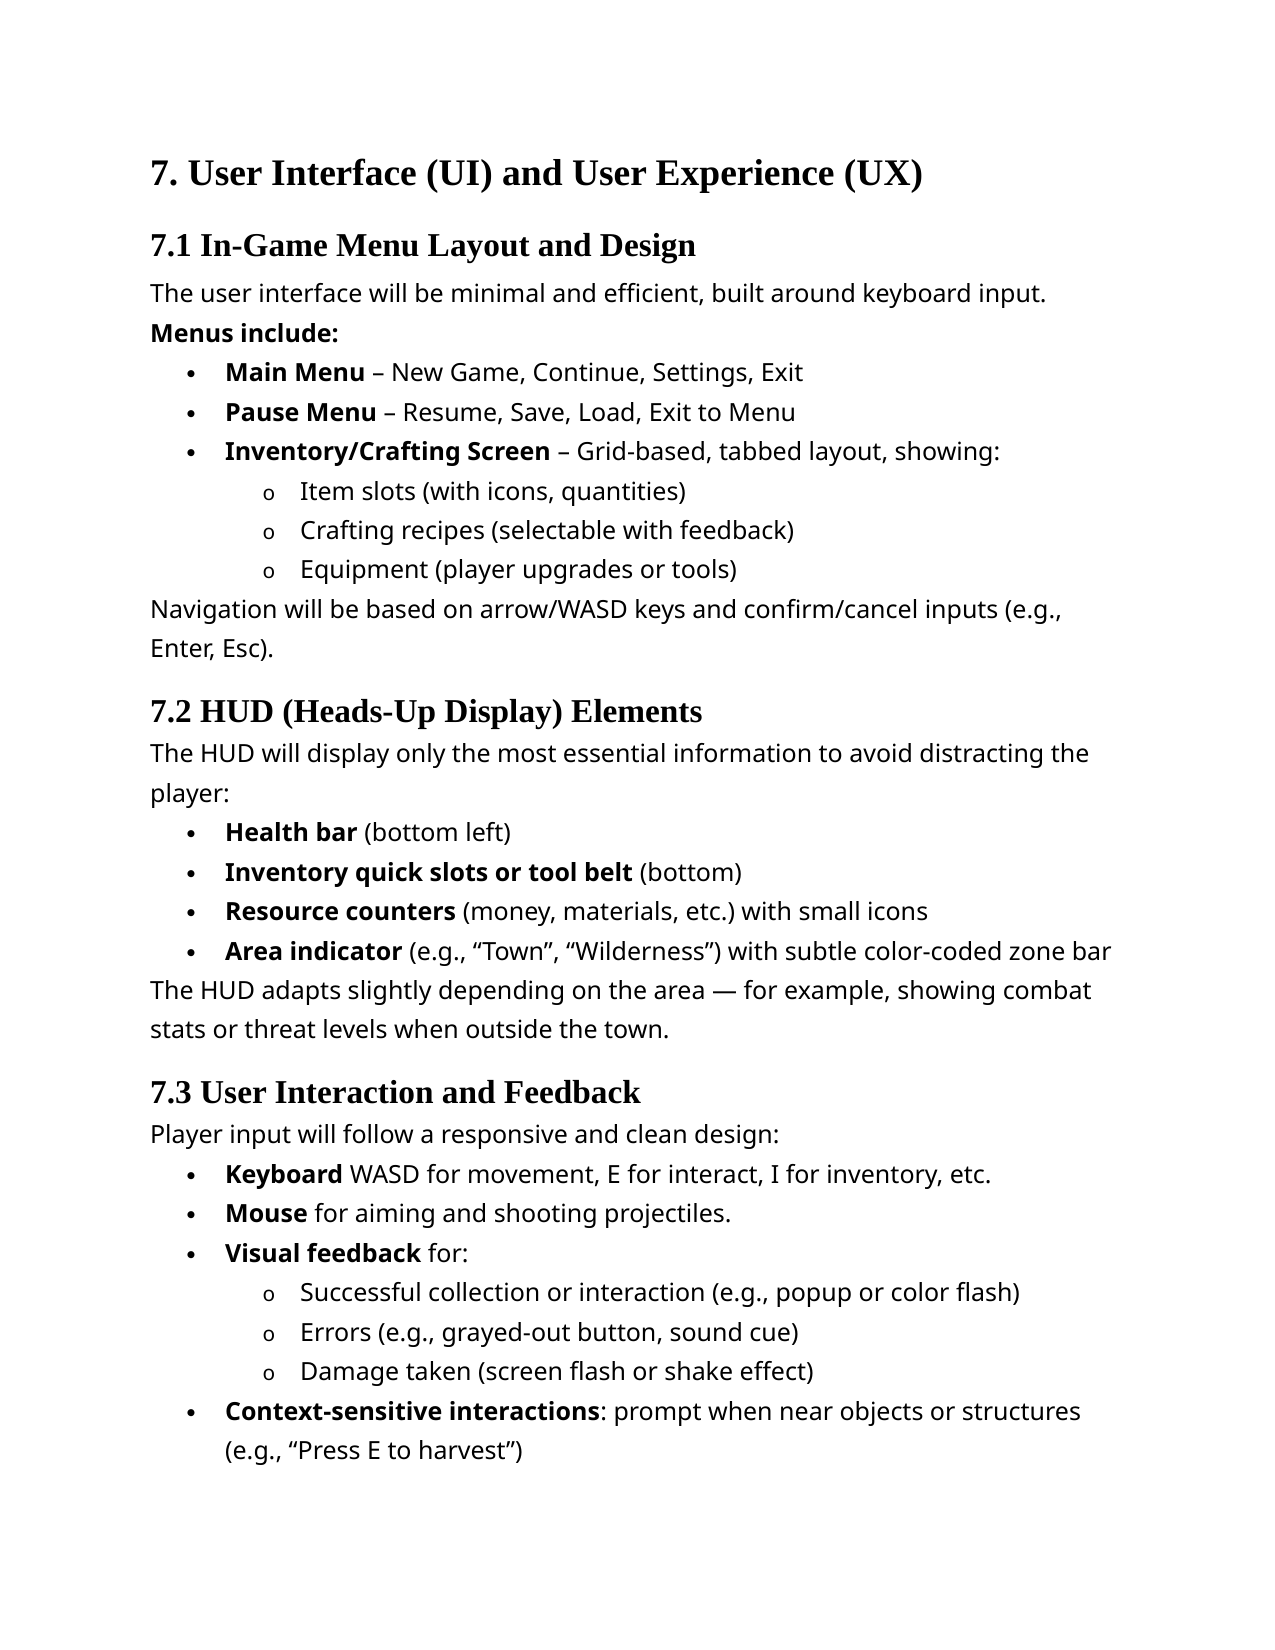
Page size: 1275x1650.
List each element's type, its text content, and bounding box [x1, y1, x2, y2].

list Keyboard WASD for movement, E for interact, I for inventory, etc. [187, 1156, 1125, 1190]
list Visual feedback for: [187, 1235, 1125, 1269]
subtitle 7.1 In-Game Menu Layout and Design [150, 225, 1125, 263]
list Successful collection or interaction (e.g., popup or color flash) [262, 1275, 1125, 1309]
text Menus include: [150, 315, 1125, 349]
list Area indicator (e.g., “Town”, “Wilderness”) with subtle color-coded zone bar [187, 933, 1125, 967]
list Main Menu – New Game, Continue, Settings, Exit [187, 355, 1125, 389]
text The HUD adapts slightly depending on the area — for example, showing combat stats or threat levels when outside the town. [150, 973, 1125, 1046]
list Context-sensitive interactions: prompt when near objects or structures (e.g., “Press E to harvest”) [187, 1393, 1125, 1467]
subtitle 7.2 HUD (Heads-Up Display) Elements [150, 691, 1125, 730]
list Pause Menu – Resume, Save, Load, Exit to Menu [187, 394, 1125, 428]
list Inventory quick slots or tool belt (bottom) [187, 854, 1125, 888]
subtitle 7.3 User Interaction and Feedback [150, 1072, 1125, 1111]
text Player input will follow a responsive and clean design: [150, 1117, 1125, 1151]
list Damage taken (screen flash or shake effect) [262, 1354, 1125, 1388]
subtitle 7. User Interface (UI) and User Experience (UX) [150, 150, 1125, 193]
list Inventory/Crafting Screen – Grid-based, tabbed layout, showing: [187, 434, 1125, 468]
text Navigation will be based on arrow/WASD keys and confirm/cancel inputs (e.g., Enter, Esc). [150, 592, 1125, 665]
text The user interface will be minimal and efficient, built around keyboard input. [150, 276, 1125, 310]
list Item slots (with icons, quantities) [262, 473, 1125, 507]
list Resource counters (money, materials, etc.) with small icons [187, 894, 1125, 928]
list Mouse for aiming and shooting projectiles. [187, 1196, 1125, 1230]
list Errors (e.g., grayed-out button, sound cue) [262, 1314, 1125, 1348]
list Equipment (player upgrades or tools) [262, 552, 1125, 586]
list Crafting recipes (selectable with feedback) [262, 513, 1125, 547]
list Health bar (bottom left) [187, 815, 1125, 849]
text The HUD will display only the most essential information to avoid distracting the player: [150, 736, 1125, 809]
